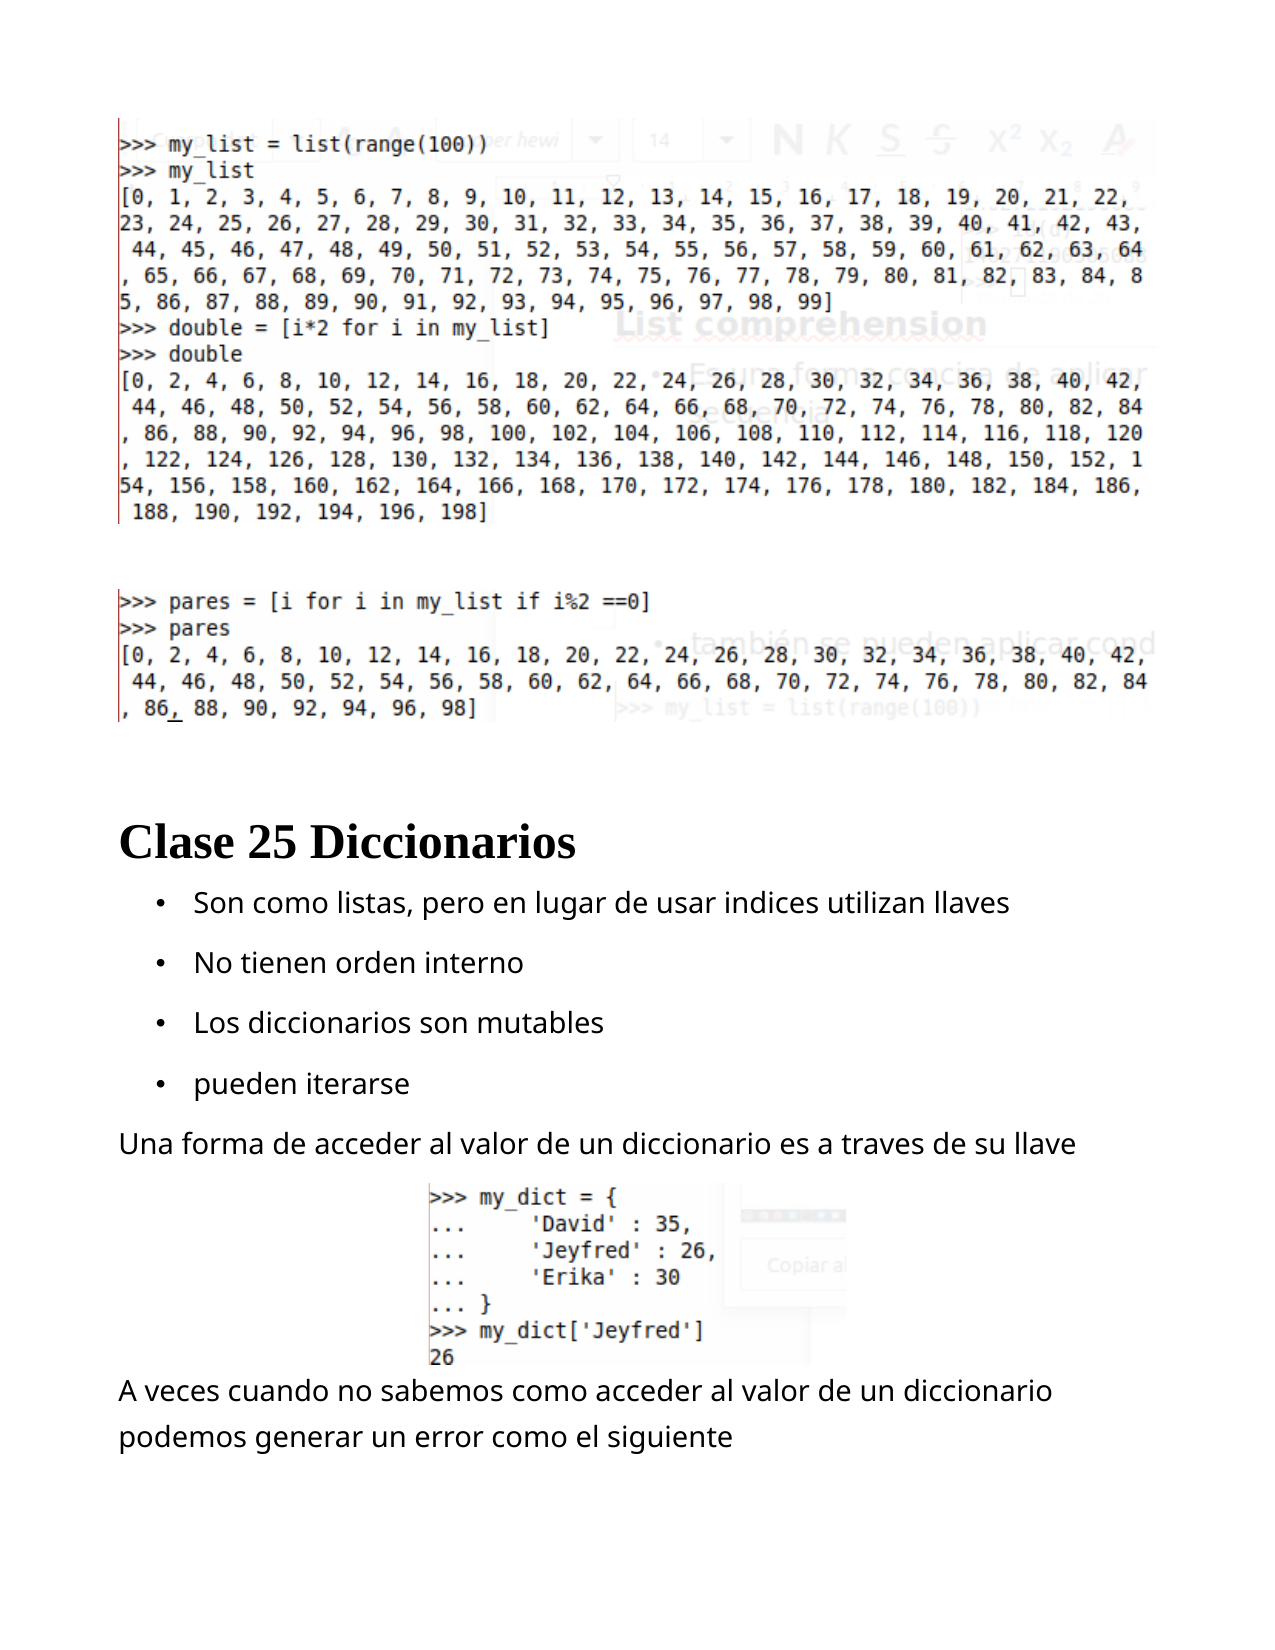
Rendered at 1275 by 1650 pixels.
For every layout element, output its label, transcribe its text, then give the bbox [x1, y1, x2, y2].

picture [118, 118, 1157, 524]
subtitle Clase 25 Diccionarios [118, 812, 1157, 870]
text A veces cuando no sabemos como acceder al valor de un diccionario podemos generar un error como el siguiente [118, 1183, 1157, 1456]
list No tienen orden interno [156, 942, 1157, 982]
picture [428, 1183, 847, 1365]
list pueden iterarse [156, 1063, 1157, 1103]
list Los diccionarios son mutables [156, 1003, 1157, 1042]
picture [118, 589, 1157, 722]
text Una forma de acceder al valor de un diccionario es a traves de su llave [118, 1123, 1157, 1163]
list Son como listas, pero en lugar de usar indices utilizan llaves [156, 882, 1157, 922]
